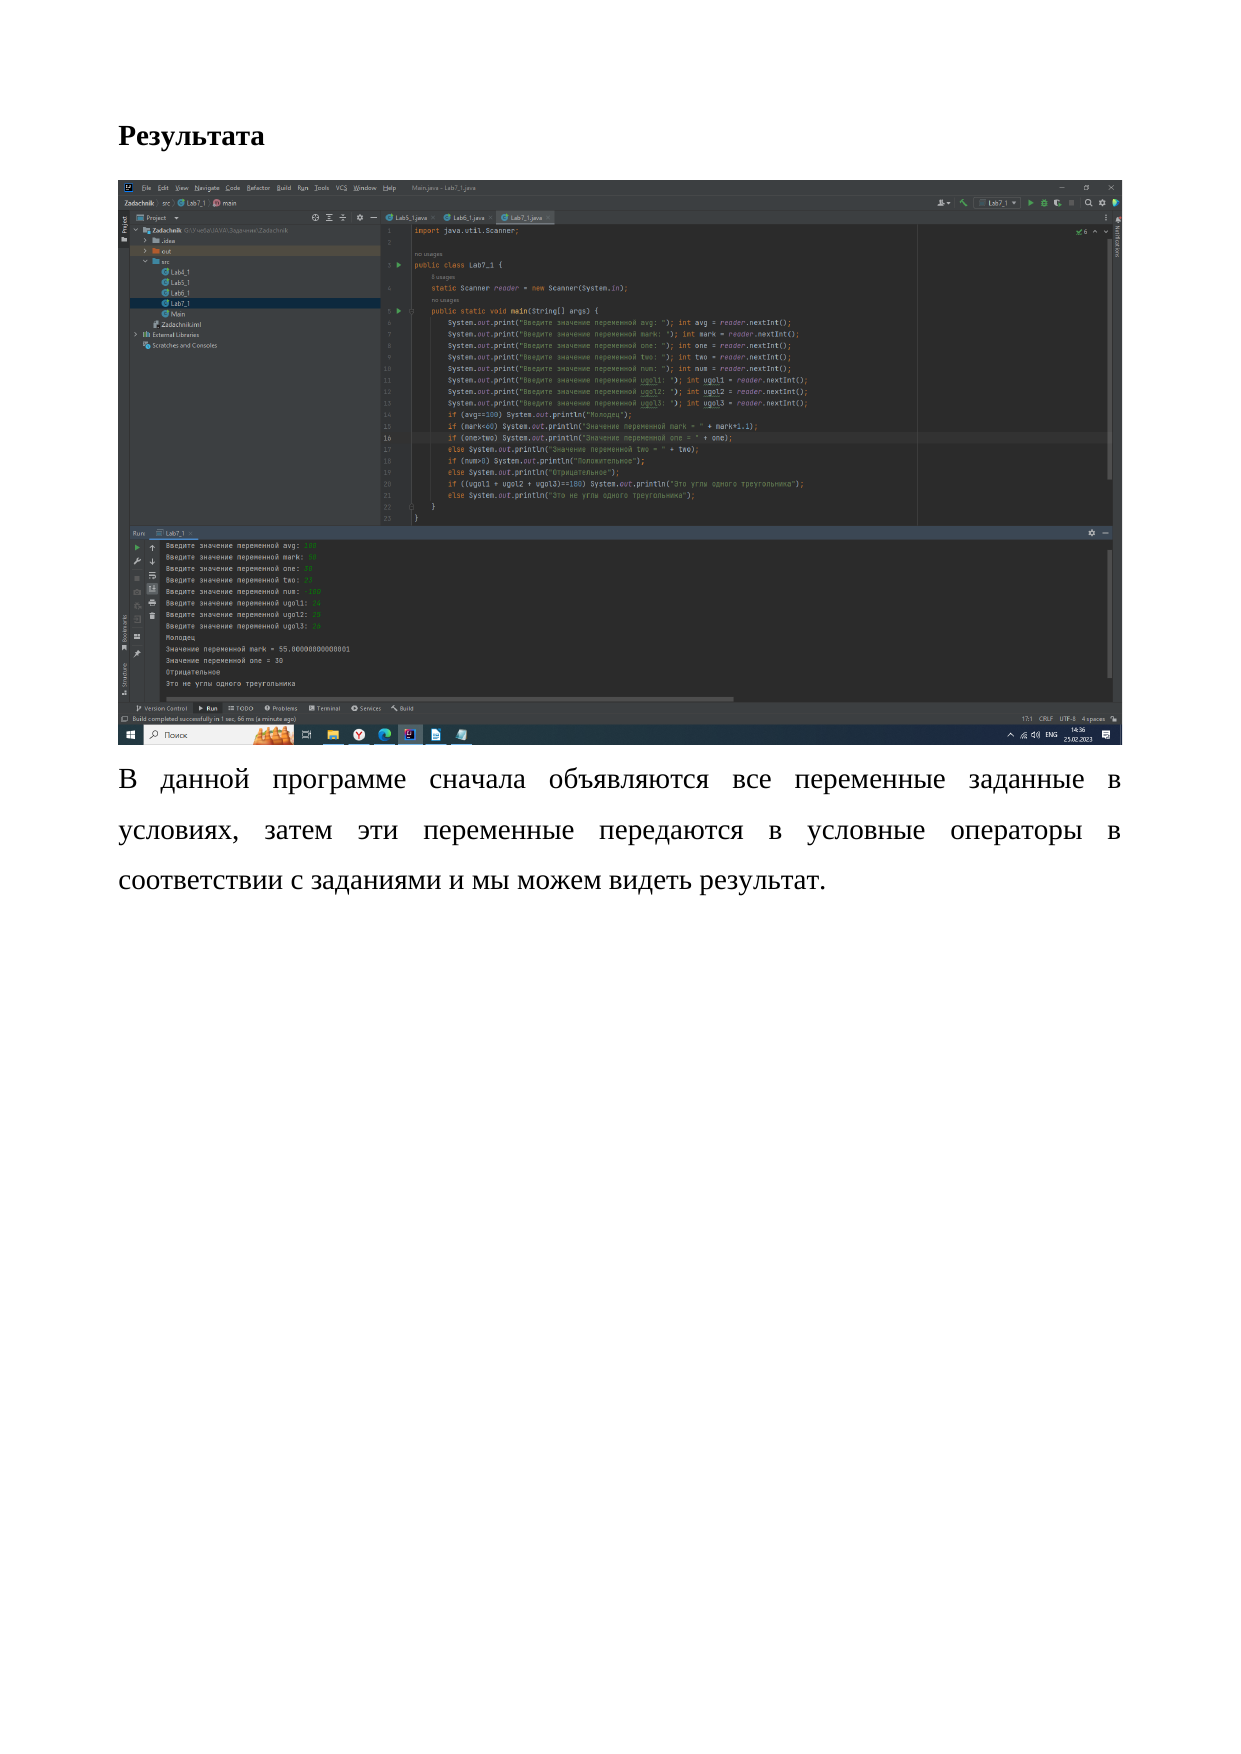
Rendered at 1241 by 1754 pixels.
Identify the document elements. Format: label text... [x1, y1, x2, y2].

subtitle Результата [118, 118, 1122, 152]
text В данной программе сначала объявляются все переменные заданные в условиях, затем эти переменные передаются в условные операторы в соответствии с заданиями и мы можем видеть результат. [118, 745, 1122, 896]
picture [118, 180, 1123, 745]
